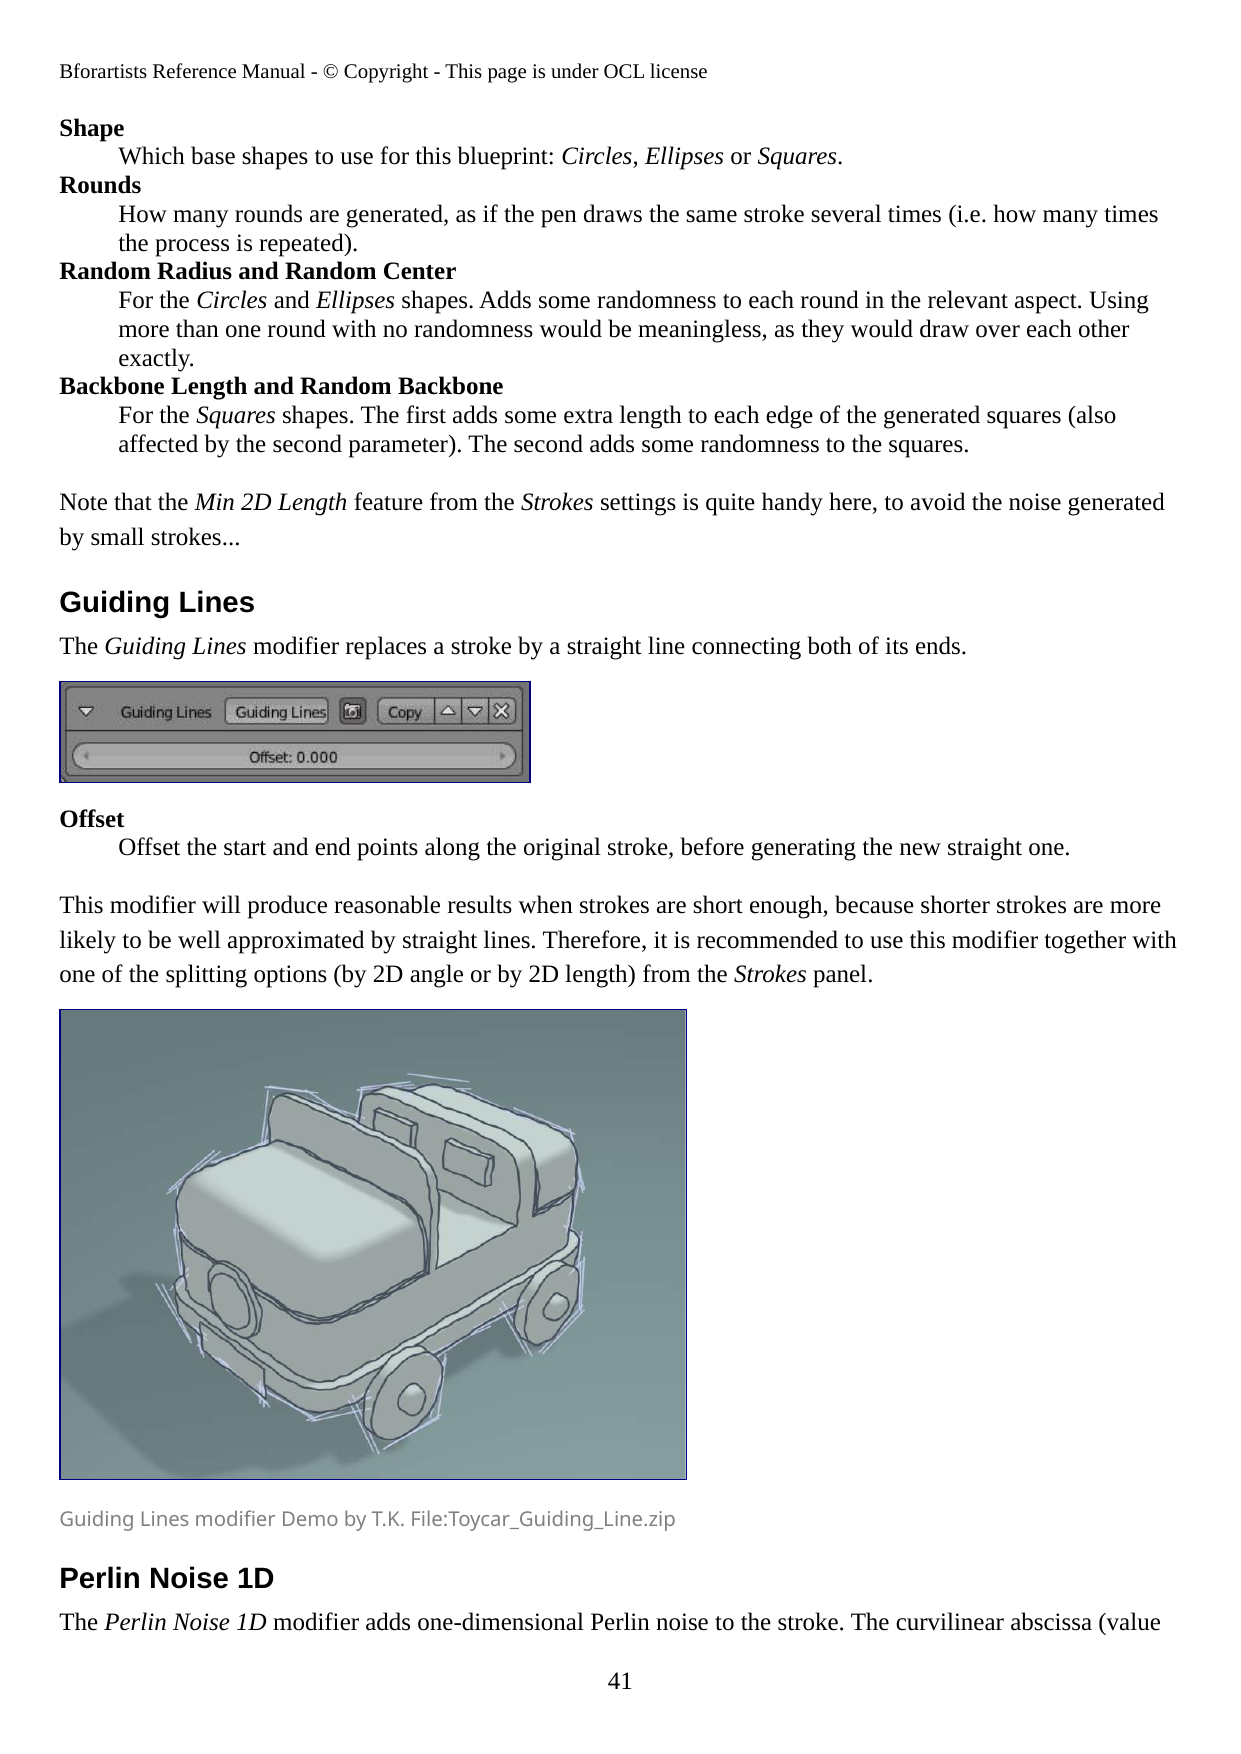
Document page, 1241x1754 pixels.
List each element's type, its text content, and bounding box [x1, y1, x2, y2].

picture [61, 1010, 686, 1479]
subtitle Rounds [59, 170, 1181, 199]
list How many rounds are generated, as if the pen draws the same stroke several times (i.e. how many times the process is repeated). [118, 199, 1181, 256]
subtitle Backbone Length and Random Backbone [59, 371, 1181, 400]
subtitle Offset [59, 804, 1181, 832]
list Which base shapes to use for this blueprint: Circles, Ellipses or Squares. [118, 141, 1181, 170]
list For the Circles and Ellipses shapes. Adds some randomness to each round in the relevant aspect. Using more than one round with no randomness would be meaningless, as they would draw over each other exactly. [118, 285, 1181, 371]
text This modifier will produce reasonable results when strokes are short enough, because shorter strokes are more likely to be well approximated by straight lines. Therefore, it is recommended to use this modifier together with one of the splitting options (by 2D angle or by 2D length) from the Strokes panel. [59, 891, 1181, 988]
text Note that the Min 2D Length feature from the Strokes settings is quite handy here, to avoid the noise generated by small strokes... [59, 487, 1181, 550]
subtitle Shape [59, 113, 1181, 141]
list Offset the start and end points along the original stroke, before generating the new straight one. [118, 832, 1181, 861]
text Guiding Lines modifier Demo by T.K. File:Toycar_Guiding_Line.zip [59, 1501, 1181, 1532]
subtitle Random Radius and Random Center [59, 256, 1181, 285]
text The Guiding Lines modifier replaces a stroke by a straight line connecting both of its ends. [59, 631, 1181, 660]
list For the Squares shapes. The first adds some extra length to each edge of the generated squares (also affected by the second parameter). The second adds some randomness to the squares. [118, 400, 1181, 458]
subtitle Perlin Noise 1D [59, 1561, 1181, 1595]
subtitle Guiding Lines [59, 585, 1181, 619]
picture [61, 682, 529, 782]
text The Perlin Noise 1D modifier adds one-dimensional Perlin noise to the stroke. The curvilinear abscissa (value [59, 1607, 1181, 1636]
